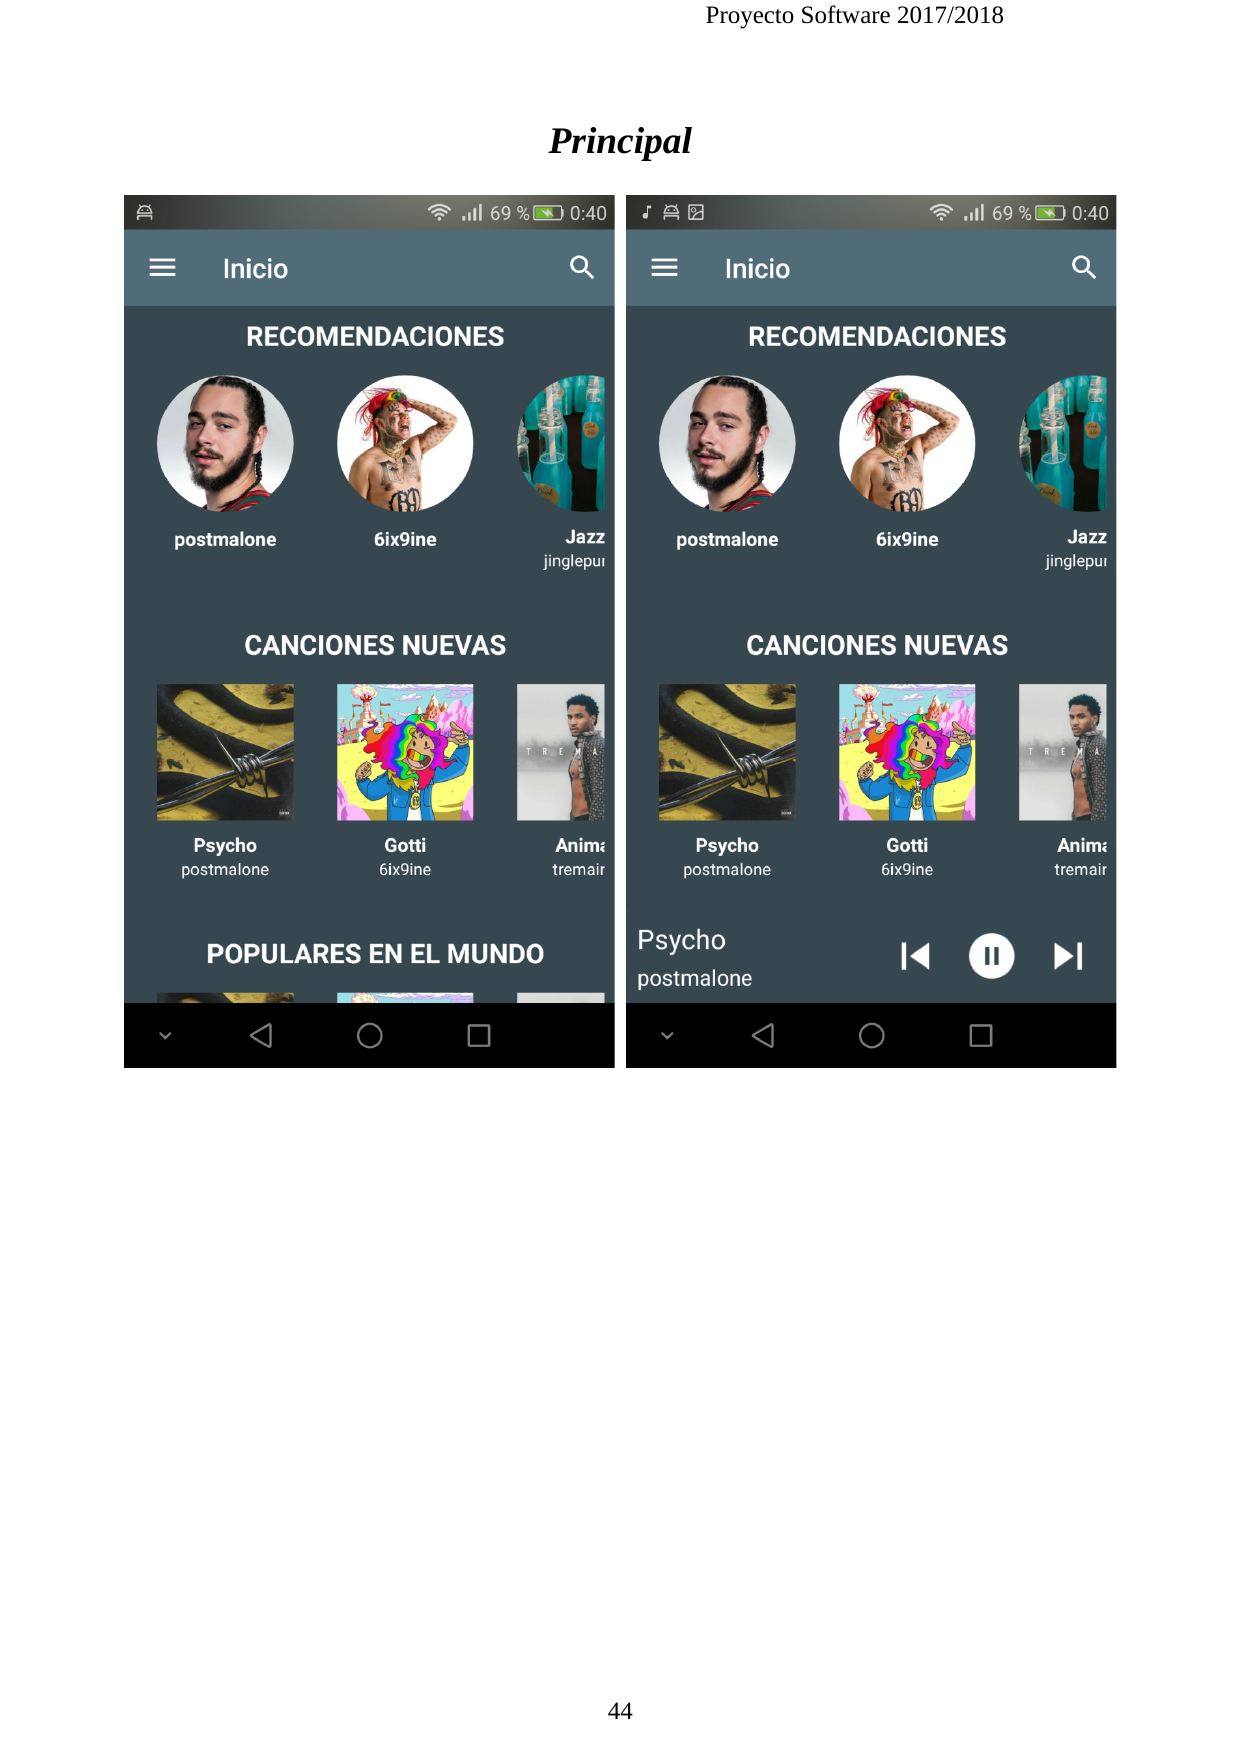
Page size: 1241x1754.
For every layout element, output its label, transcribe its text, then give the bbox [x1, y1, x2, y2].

picture [124, 195, 615, 1068]
table_header [621, 190, 1122, 1102]
table_header [118, 190, 621, 1102]
subtitle Principal [118, 118, 1122, 161]
picture [626, 195, 1117, 1068]
